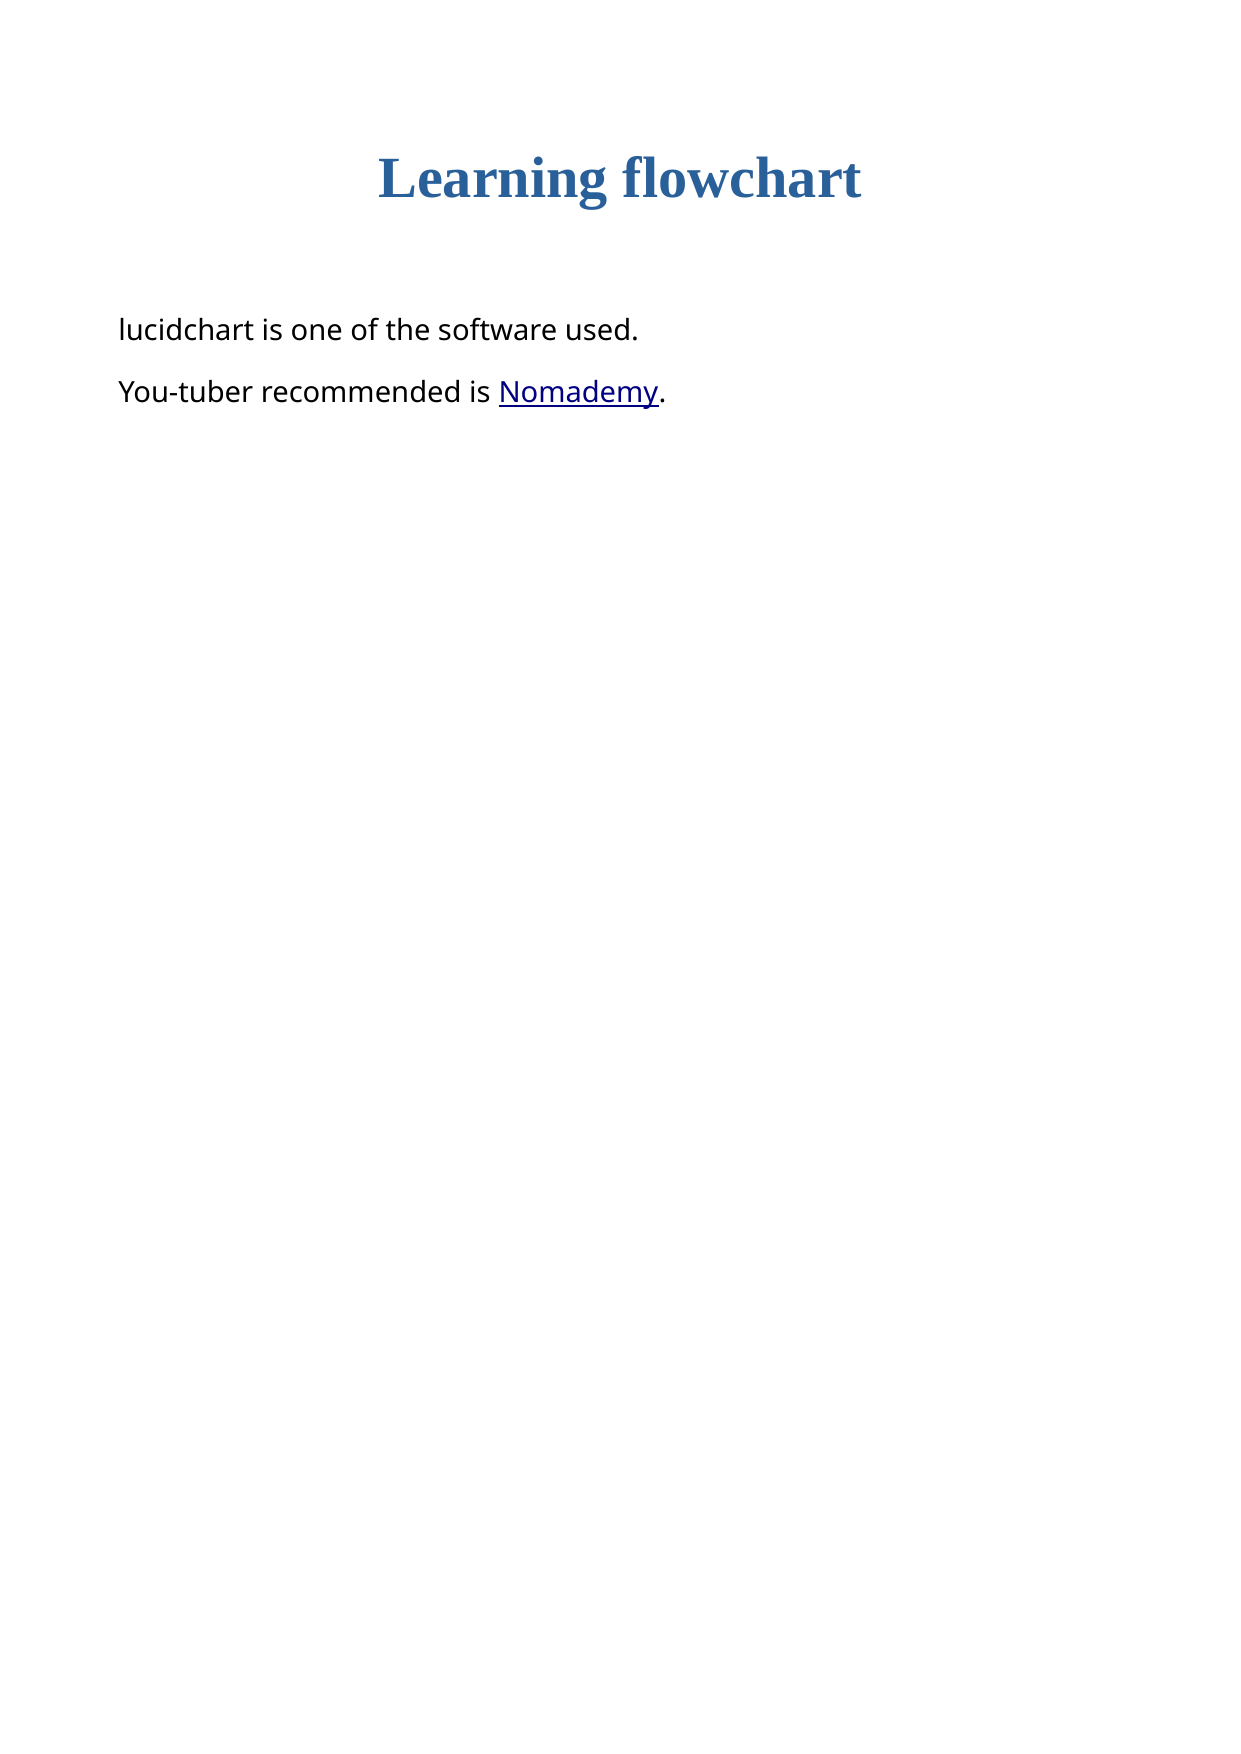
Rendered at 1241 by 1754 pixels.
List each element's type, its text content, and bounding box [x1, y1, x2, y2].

text You-tuber recommended is Nomademy. [118, 372, 1122, 411]
text lucidchart is one of the software used. [118, 309, 1122, 349]
title Learning flowchart [118, 143, 1122, 210]
